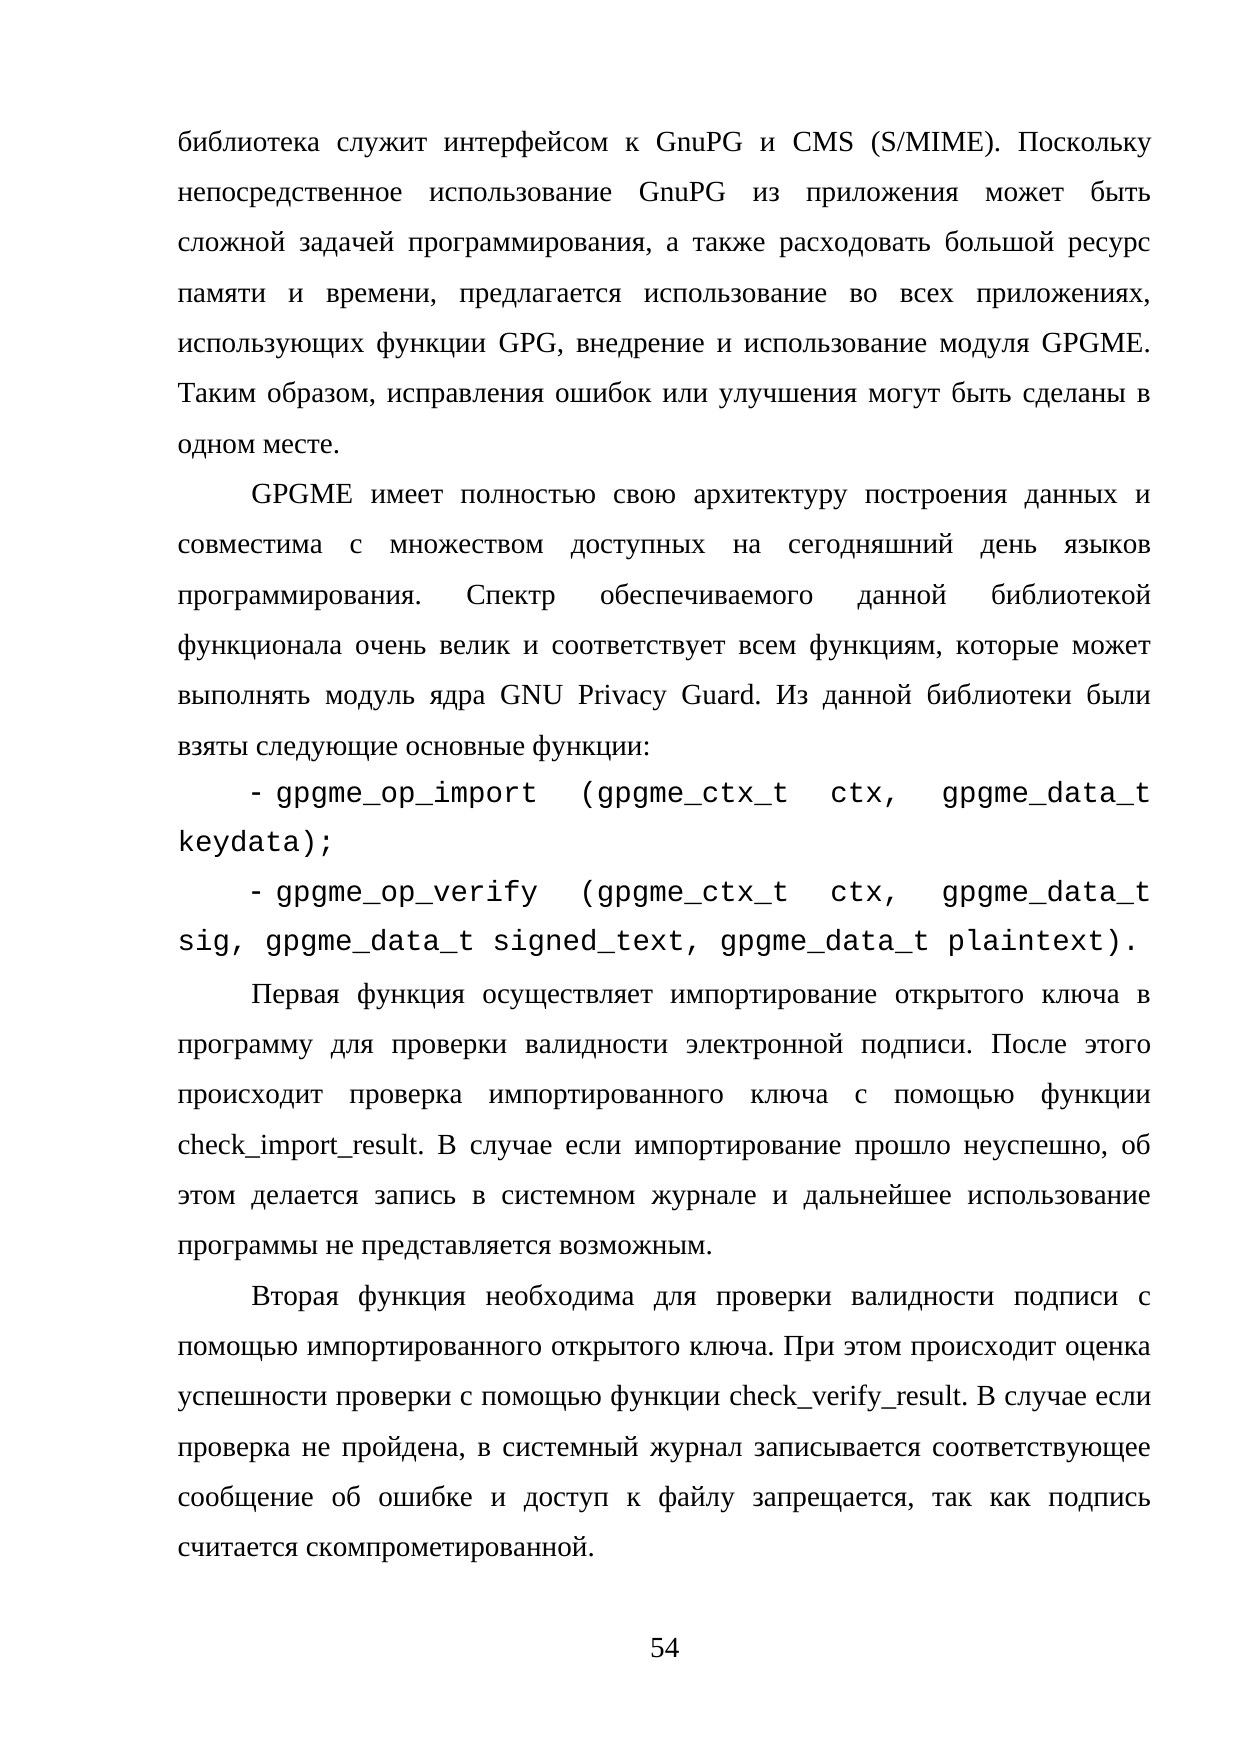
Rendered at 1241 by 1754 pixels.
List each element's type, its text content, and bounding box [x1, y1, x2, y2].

text Вторая функция необходима для проверки валидности подписи с помощью импортированного открытого ключа. При этом происходит оценка успешности проверки с помощью функции check_verify_result. В случае если проверка не пройдена, в системный журнал записывается соответствующее сообщение об ошибке и доступ к файлу запрещается, так как подпись считается скомпрометированной. [177, 1278, 1152, 1563]
list gpgme_op_verify (gpgme_ctx_t ctx, gpgme_data_t sig, gpgme_data_t signed_text, gpgme_data_t plaintext). [177, 877, 1152, 959]
text библиотека служит интерфейсом к GnuPG и CMS (S/MIME). Поскольку непосредственное использование GnuPG из приложения может быть сложной задачей программирования, а также расходовать большой ресурс памяти и времени, предлагается использование во всех приложениях, использующих функции GPG, внедрение и использование модуля GPGME. Таким образом, исправления ошибок или улучшения могут быть сделаны в одном месте. [177, 124, 1152, 459]
list gpgme_op_import (gpgme_ctx_t ctx, gpgme_data_t keydata); [177, 778, 1152, 861]
text GPGME имеет полностью свою архитектуру построения данных и совместима с множеством доступных на сегодняшний день языков программирования. Спектр обеспечиваемого данной библиотекой функционала очень велик и соответствует всем функциям, которые может выполнять модуль ядра GNU Privacy Guard. Из данной библиотеки были взяты следующие основные функции: [177, 476, 1152, 761]
text Первая функция осуществляет импортирование открытого ключа в программу для проверки валидности электронной подписи. После этого происходит проверка импортированного ключа с помощью функции check_import_result. В случае если импортирование прошло неуспешно, об этом делается запись в системном журнале и дальнейшее использование программы не представляется возможным. [177, 976, 1152, 1261]
